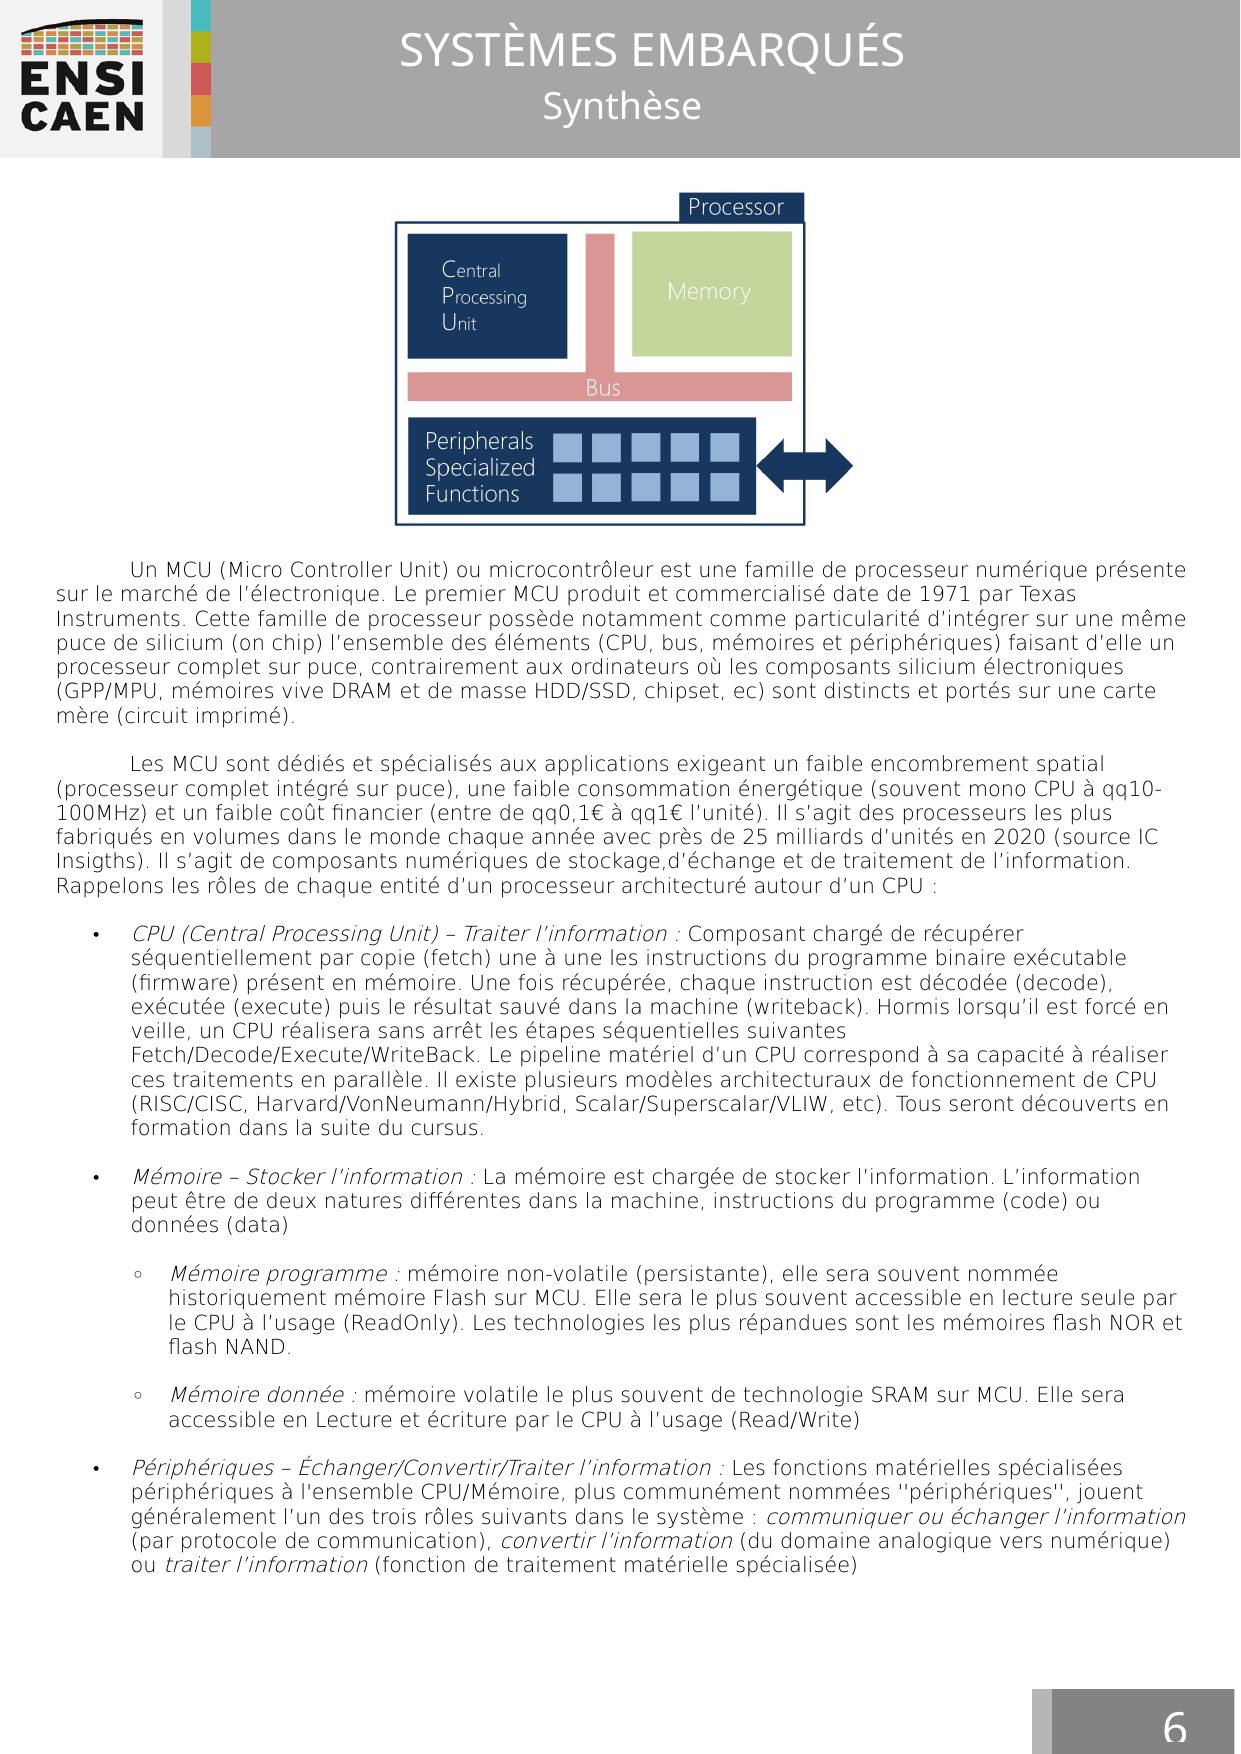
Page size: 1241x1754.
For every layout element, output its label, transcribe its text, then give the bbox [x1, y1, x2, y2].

list Mémoire – Stocker l’information : La mémoire est chargée de stocker l’information. L’information peut être de deux natures différentes dans la machine, instructions du programme (code) ou données (data) [93, 1165, 1189, 1238]
picture [0, 0, 1241, 158]
list Mémoire donnée : mémoire volatile le plus souvent de technologie SRAM sur MCU. Elle sera accessible en Lecture et écriture par le CPU à l’usage (Read/Write) [130, 1383, 1189, 1432]
text Les MCU sont dédiés et spécialisés aux applications exigeant un faible encombrement spatial (processeur complet intégré sur puce), une faible consommation énergétique (souvent mono CPU à qq10-100MHz) et un faible coût financier (entre de qq0,1€ à qq1€ l’unité). Il s’agit des processeurs les plus fabriqués en volumes dans le monde chaque année avec près de 25 milliards d’unités en 2020 (source IC Insigths). Il s’agit de composants numériques de stockage,d’échange et de traitement de l’information. Rappelons les rôles de chaque entité d’un processeur architecturé autour d’un CPU : [55, 752, 1189, 898]
list Périphériques – Échanger/Convertir/Traiter l’information : Les fonctions matérielles spécialisées périphériques à l'ensemble CPU/Mémoire, plus communément nommées ''périphériques'', jouent généralement l’un des trois rôles suivants dans le système : communiquer ou échanger l’information (par protocole de communication), convertir l’information (du domaine analogique vers numérique) ou traiter l’information (fonction de traitement matérielle spécialisée) [93, 1456, 1189, 1577]
text Un MCU (Micro Controller Unit) ou microcontrôleur est une famille de processeur numérique présente sur le marché de l’électronique. Le premier MCU produit et commercialisé date de 1971 par Texas Instruments. Cette famille de processeur possède notamment comme particularité d’intégrer sur une même puce de silicium (on chip) l’ensemble des éléments (CPU, bus, mémoires et périphériques) faisant d’elle un processeur complet sur puce, contrairement aux ordinateurs où les composants silicium électroniques (GPP/MPU, mémoires vive DRAM et de masse HDD/SSD, chipset, ec) sont distincts et portés sur une carte mère (circuit imprimé). [55, 558, 1189, 728]
list CPU (Central Processing Unit) – Traiter l’information : Composant chargé de récupérer séquentiellement par copie (fetch) une à une les instructions du programme binaire exécutable (firmware) présent en mémoire. Une fois récupérée, chaque instruction est décodée (decode), exécutée (execute) puis le résultat sauvé dans la machine (writeback). Hormis lorsqu’il est forcé en veille, un CPU réalisera sans arrêt les étapes séquentielles suivantes Fetch/Decode/Execute/WriteBack. Le pipeline matériel d’un CPU correspond à sa capacité à réaliser ces traitements en parallèle. Il existe plusieurs modèles architecturaux de fonctionnement de CPU (RISC/CISC, Harvard/VonNeumann/Hybrid, Scalar/Superscalar/VLIW, etc). Tous seront découverts en formation dans la suite du cursus. [93, 922, 1189, 1141]
list Mémoire programme : mémoire non-volatile (persistante), elle sera souvent nommée historiquement mémoire Flash sur MCU. Elle sera le plus souvent accessible en lecture seule par le CPU à l’usage (ReadOnly). Les technologies les plus répandues sont les mémoires flash NOR et flash NAND. [130, 1262, 1189, 1359]
picture [386, 188, 858, 534]
picture [1032, 1689, 1235, 1754]
